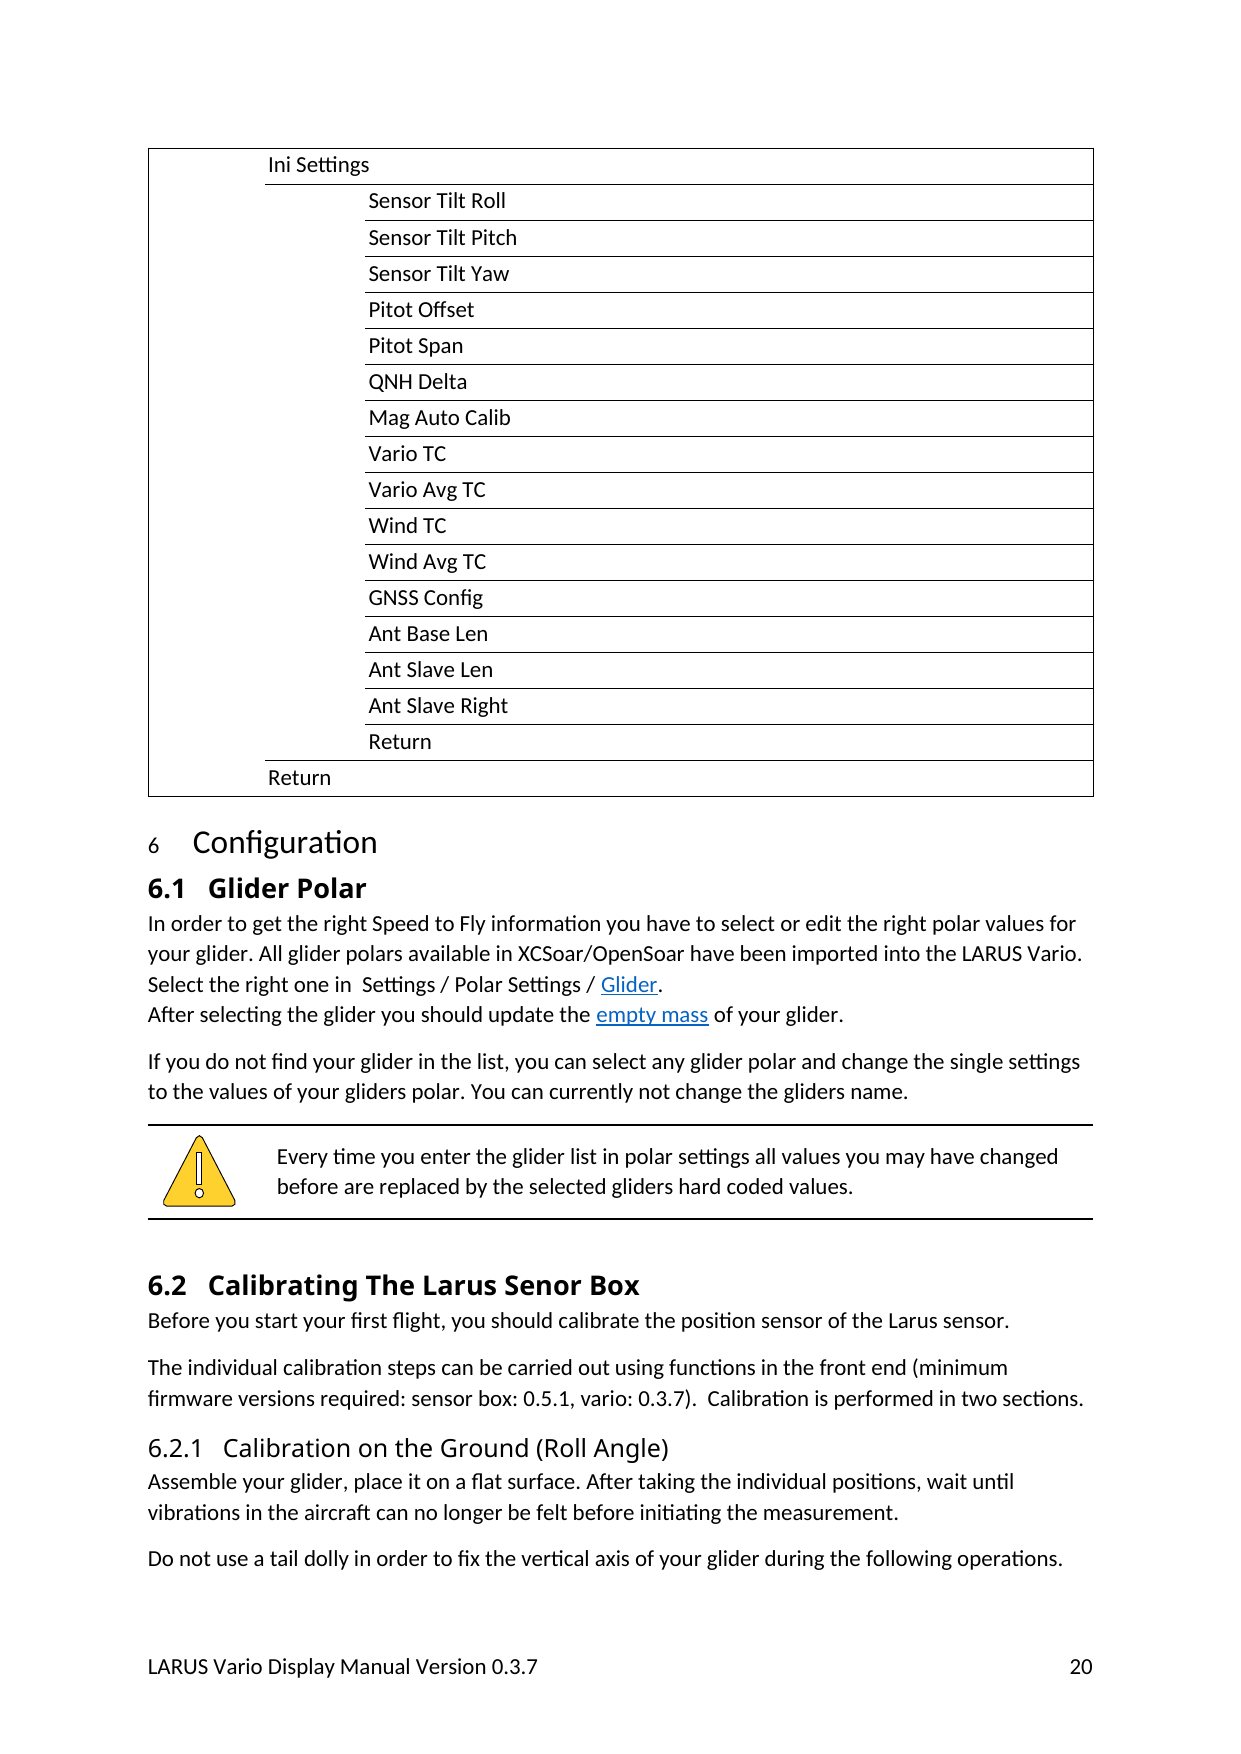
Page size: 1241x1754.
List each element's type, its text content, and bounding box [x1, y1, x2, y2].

table_cell Wind TC [365, 509, 1093, 544]
table_cell ‍Sensor Tilt Pitch [365, 221, 1093, 256]
text The individual calibration steps can be carried out using functions in the front end (minimum firmware versions required: sensor box: 0.5.1, vario: 0.3.7). Calibration is performed in two sections. [148, 1353, 1093, 1412]
table_header [148, 1126, 265, 1218]
subtitle Calibration on the Ground (Roll Angle) [148, 1431, 1093, 1465]
table_cell Sensor Tilt Roll [365, 185, 1093, 220]
table_header Every time you enter the glider list in polar settings all values you may have changed before are replaced by the selected gliders hard coded values. [265, 1126, 1093, 1218]
table_cell ‍ ‍ ‍ ‍ ‍ ‍ ‍ ‍ [265, 185, 365, 760]
table_cell ‍Vario TC [365, 437, 1093, 472]
text In order to get the right Speed to Fly information you have to select or edit the right polar values for your glider. All glider polars available in XCSoar/OpenSoar have been imported into the LARUS Vario. Select the right one in Settings / Polar Settings / Glider. After selecting the glider you should update the empty mass of your glider. [148, 909, 1093, 1028]
subtitle Glider Polar [148, 869, 1093, 906]
text Before you start your first flight, you should calibrate the position sensor of the Larus sensor. [148, 1307, 1093, 1335]
text Do not use a tail dolly in order to fix the vertical axis of your glider during the following operations. [148, 1544, 1093, 1572]
table_cell GNSS Config [365, 581, 1093, 616]
table_cell Ant Base Len [365, 617, 1093, 652]
table_cell ‍Vario Avg TC [365, 473, 1093, 508]
table_cell Return [265, 761, 1093, 796]
table_cell Ini Settings [265, 149, 1093, 184]
table_cell Ant Slave Right [365, 689, 1093, 724]
table_cell ‍Sensor Tilt Yaw [365, 257, 1093, 292]
text If you do not find your glider in the list, you can select any glider polar and change the single settings to the values of your gliders polar. You can currently not change the gliders name. [148, 1047, 1093, 1105]
table_cell ‍Mag Auto Calib [365, 401, 1093, 436]
table_cell ‍Pitot Offset [365, 293, 1093, 328]
table_cell Pitot Span‍ [365, 329, 1093, 364]
table_cell ‍QNH Delta [365, 365, 1093, 400]
table_cell Wind Avg TC [365, 545, 1093, 580]
table_cell Return [365, 725, 1093, 760]
text Assemble your glider, place it on a flat surface. After taking the individual positions, wait until vibrations in the aircraft can no longer be felt before initiating the measurement. [148, 1467, 1093, 1526]
subtitle Calibrating The Larus Senor Box [148, 1267, 1093, 1304]
table_cell Ant Slave Len [365, 653, 1093, 688]
